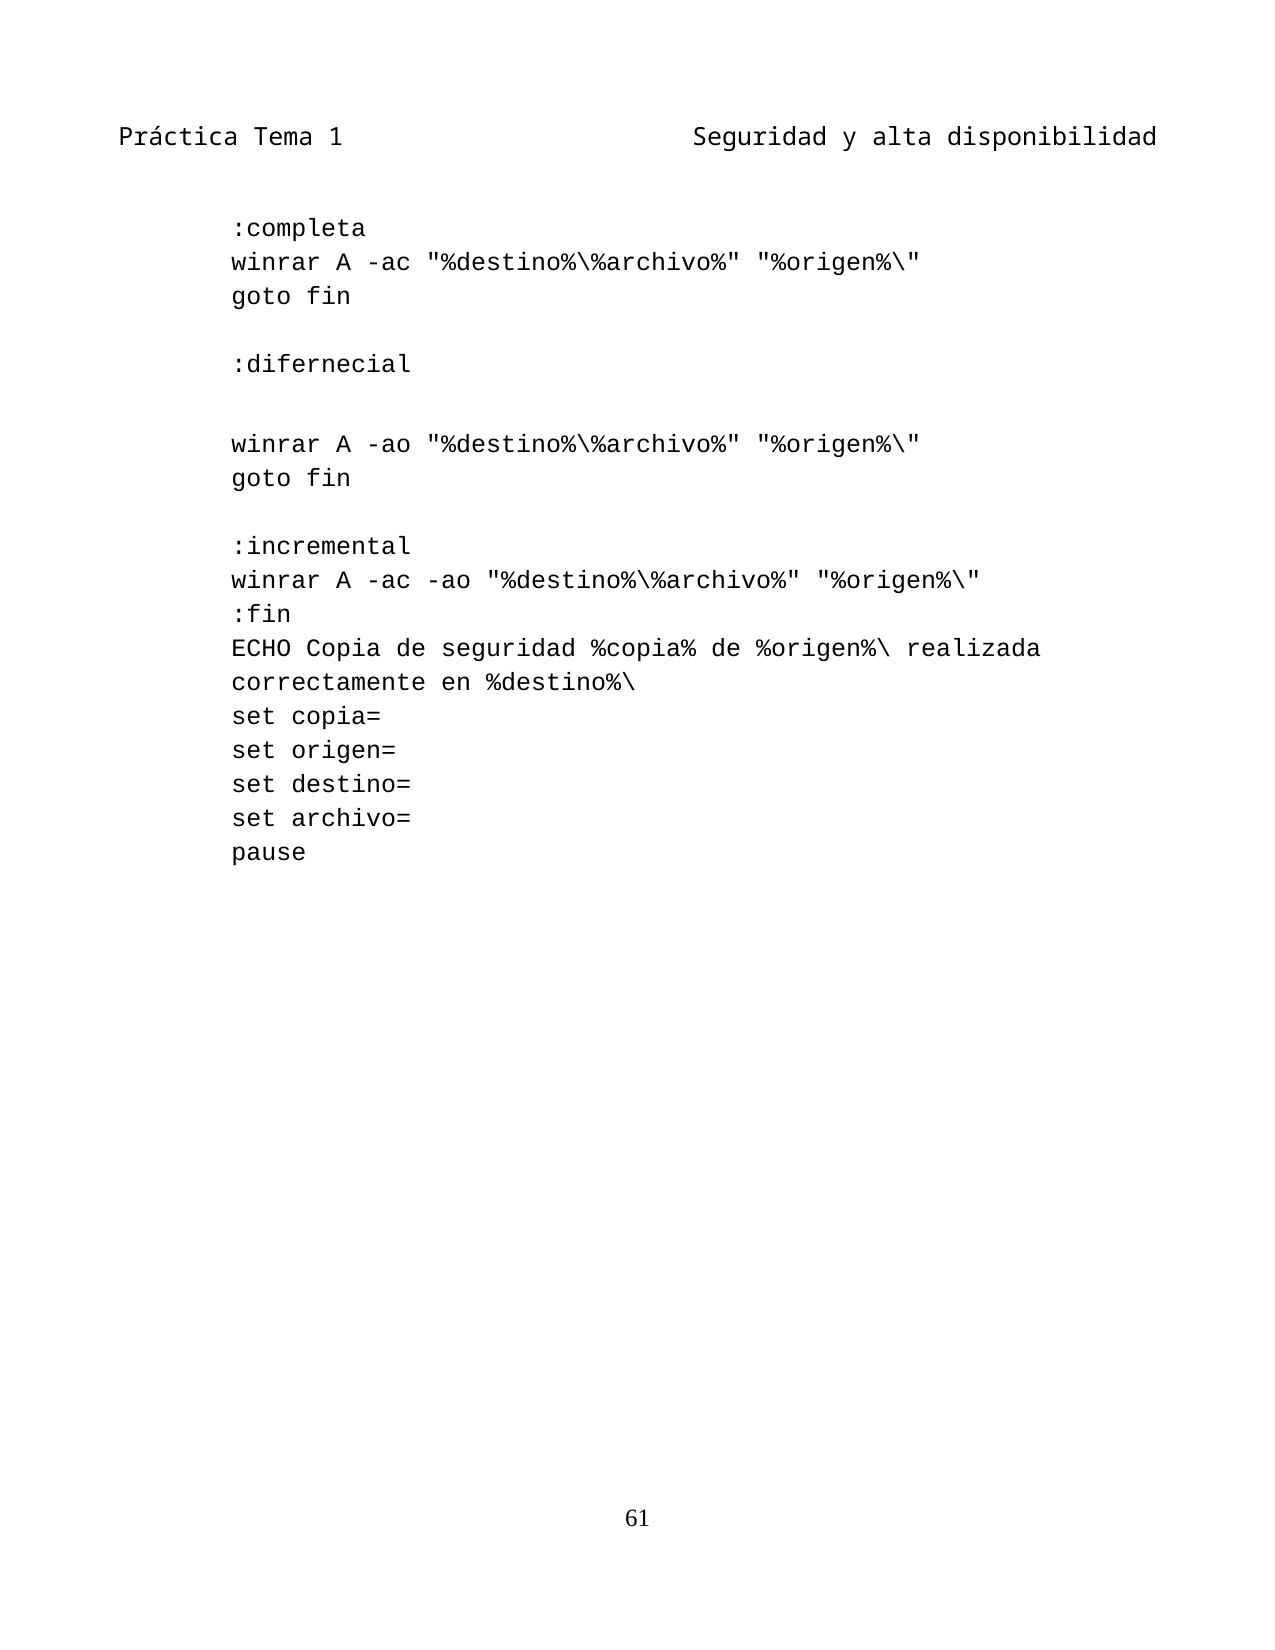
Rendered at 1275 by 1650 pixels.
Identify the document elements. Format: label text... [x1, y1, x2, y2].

text :completa winrar A -ac "%destino%\%archivo%" "%origen%\" goto fin :difernecial [231, 182, 1157, 380]
text winrar A -ao "%destino%\%archivo%" "%origen%\" goto fin :incremental winrar A -ac -ao "%destino%\%archivo%" "%origen%\" :fin ECHO Copia de seguridad %copia% de %origen%\ realizada correctamente en %destino%\ set copia= set origen= set destino= set archivo= pause [231, 398, 1157, 868]
